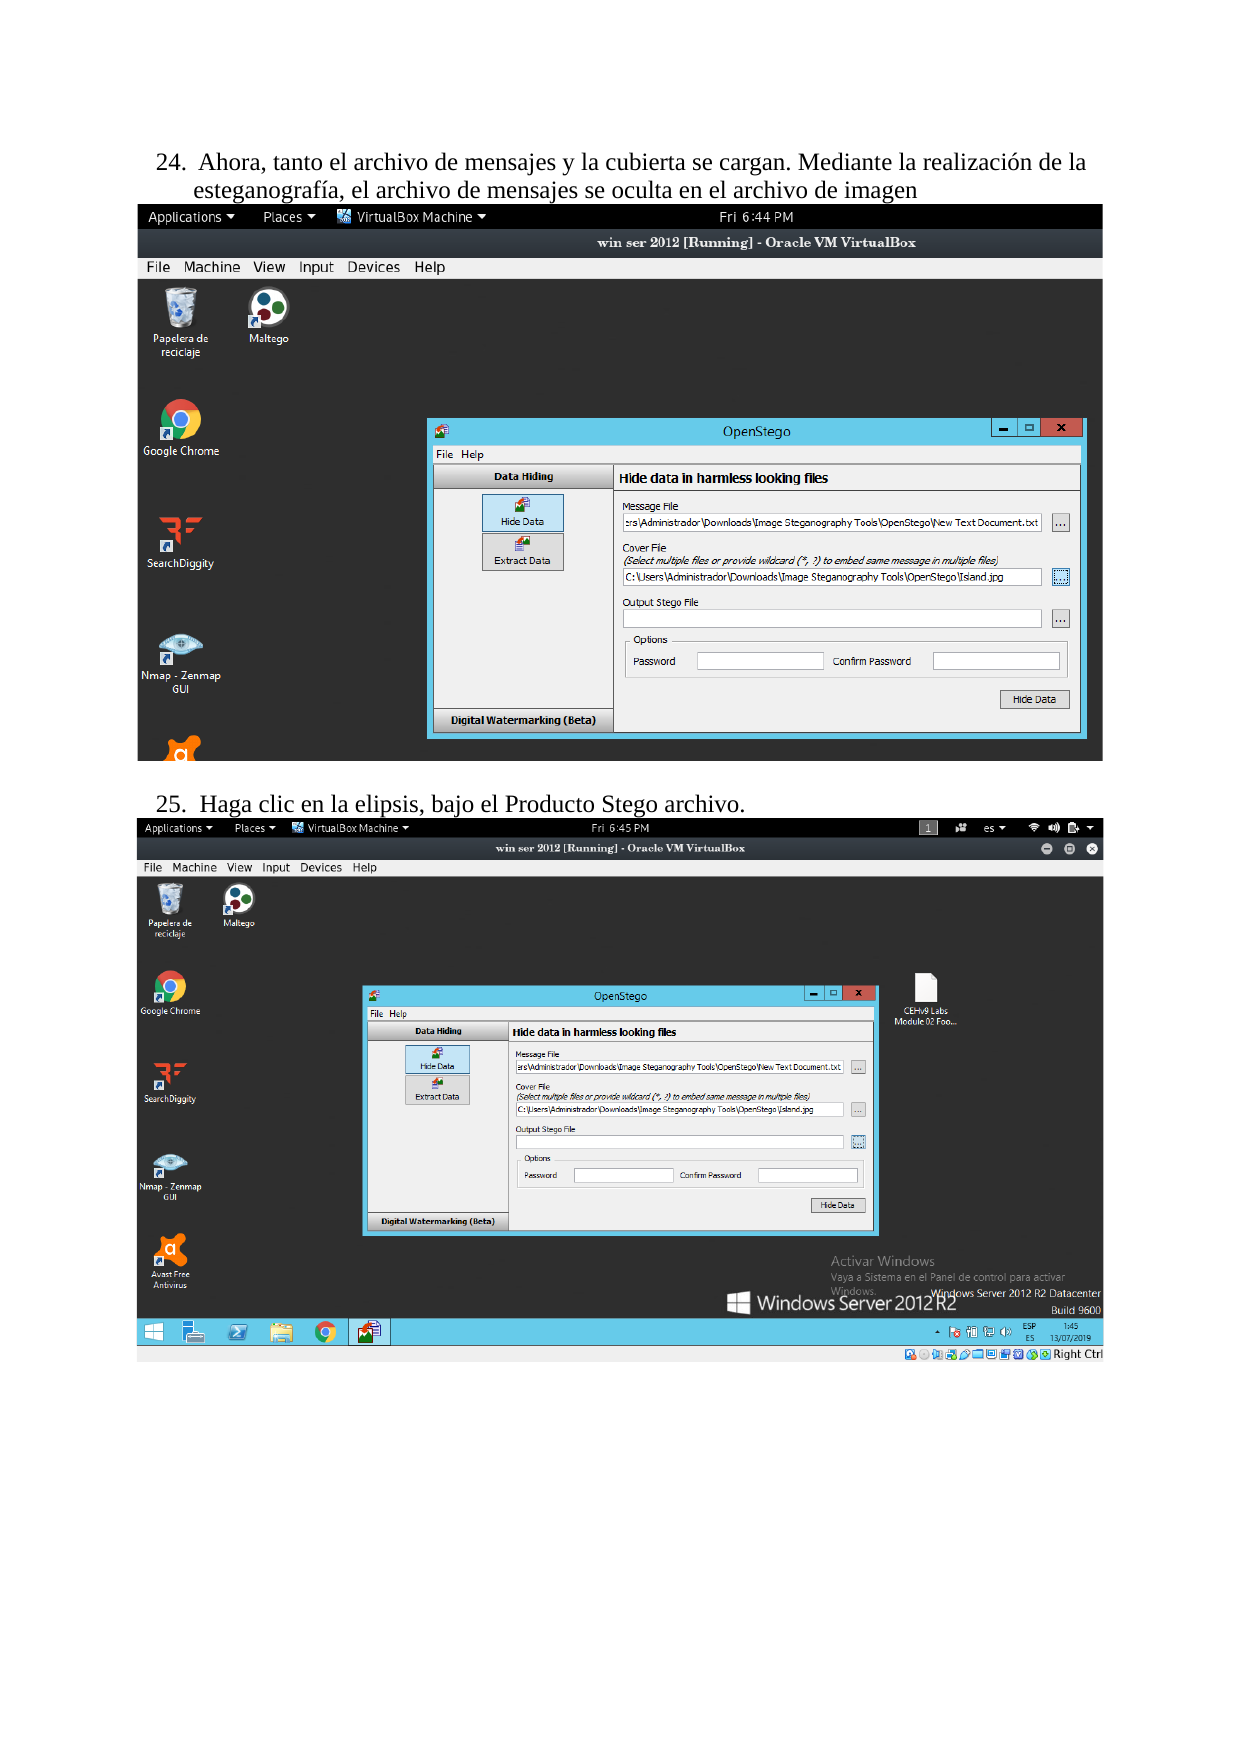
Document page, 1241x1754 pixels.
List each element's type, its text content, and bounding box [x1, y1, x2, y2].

picture [136, 818, 1104, 1362]
picture [137, 204, 1103, 761]
list Ahora, tanto el archivo de mensajes y la cubierta se cargan. Mediante la realización de la esteganografía, el archivo de mensajes se oculta en el archivo de imagen [156, 147, 1122, 204]
list Haga clic en la elipsis, bajo el Producto Stego archivo. [156, 789, 1122, 818]
